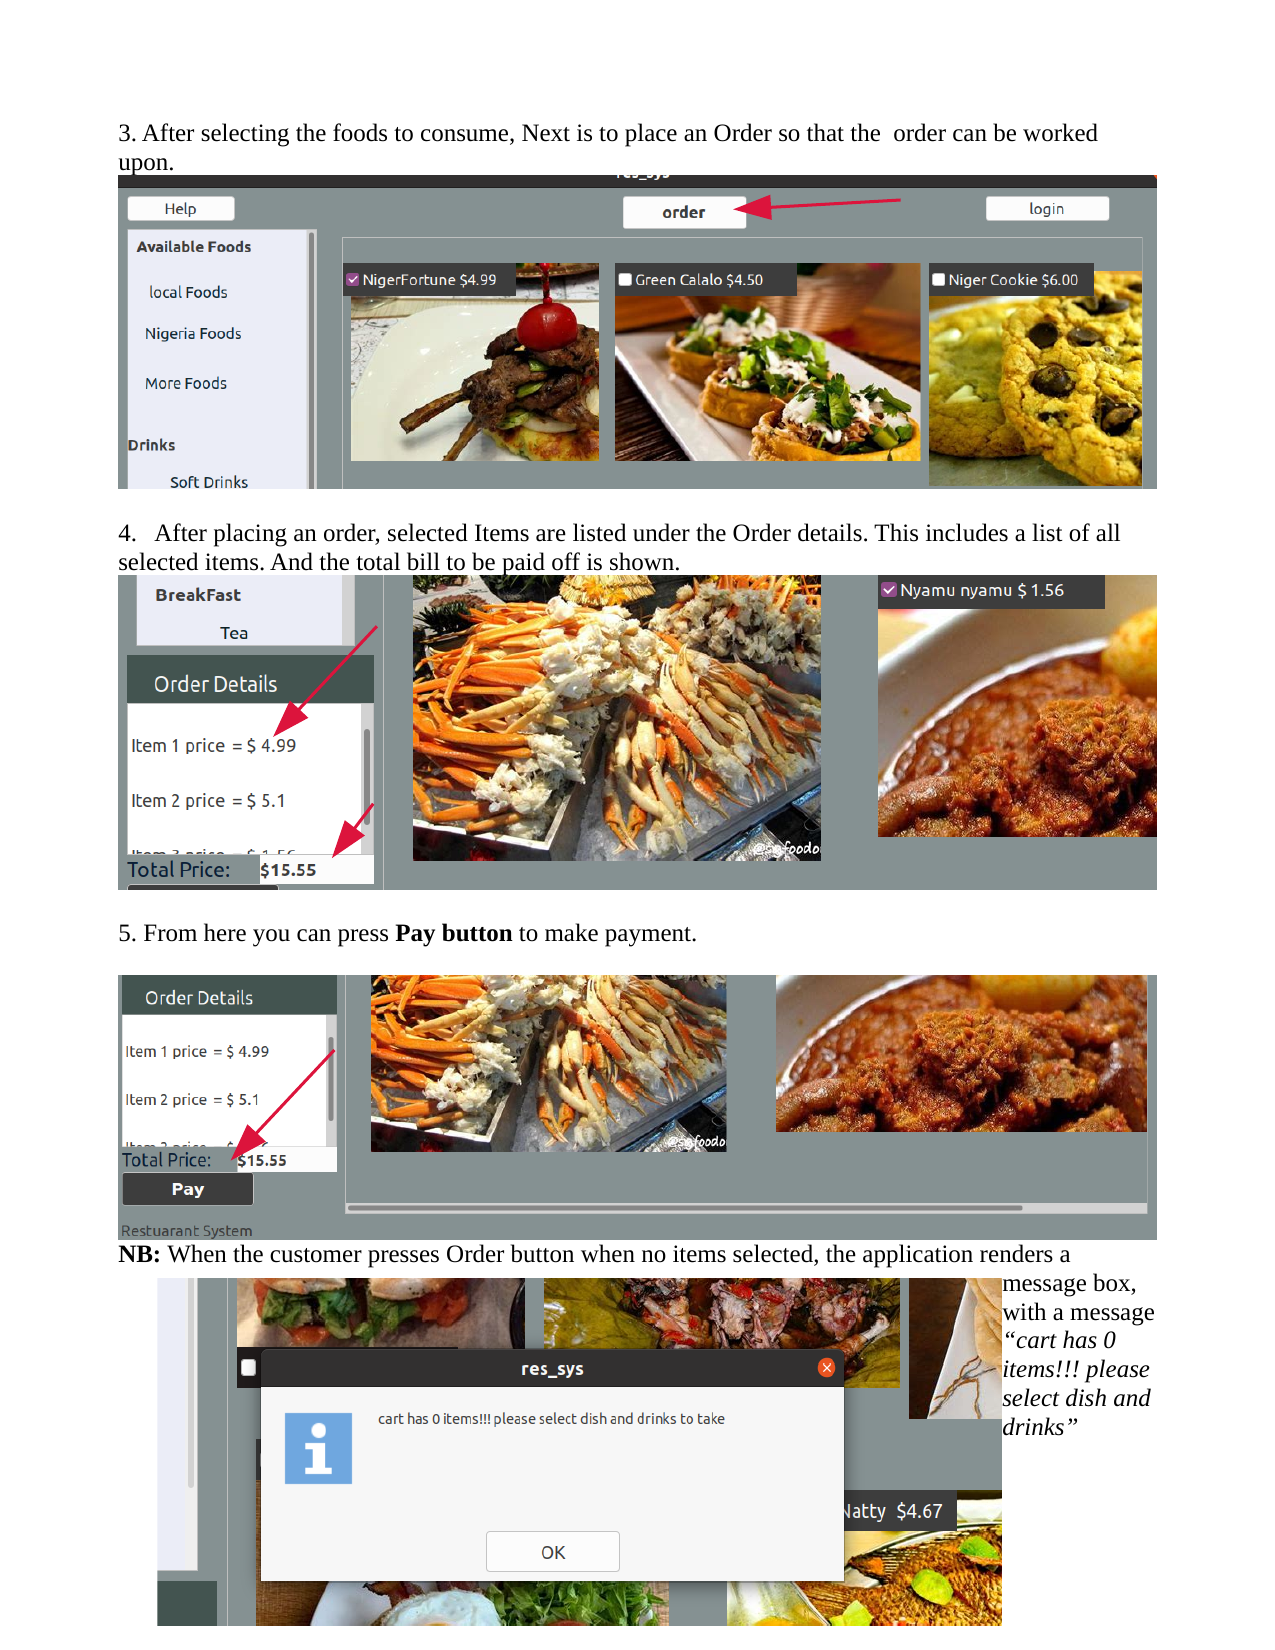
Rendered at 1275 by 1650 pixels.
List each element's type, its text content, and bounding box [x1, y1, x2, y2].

text NB: When the customer presses Order button when no items selected, the application renders a message box, with a message “cart has 0 items!!! please select dish and drinks” [118, 1240, 1157, 1441]
picture [118, 175, 1157, 489]
text 5. From here you can press Pay button to make payment. [118, 918, 1157, 947]
text 3. After selecting the foods to consume, Next is to place an Order so that the order can be worked upon. [118, 118, 1157, 175]
picture [157, 1278, 1002, 1626]
text 4. After placing an order, selected Items are listed under the Order details. This includes a list of all selected items. And the total bill to be paid off is shown. [118, 518, 1157, 575]
picture [118, 575, 1157, 890]
picture [118, 975, 1157, 1240]
